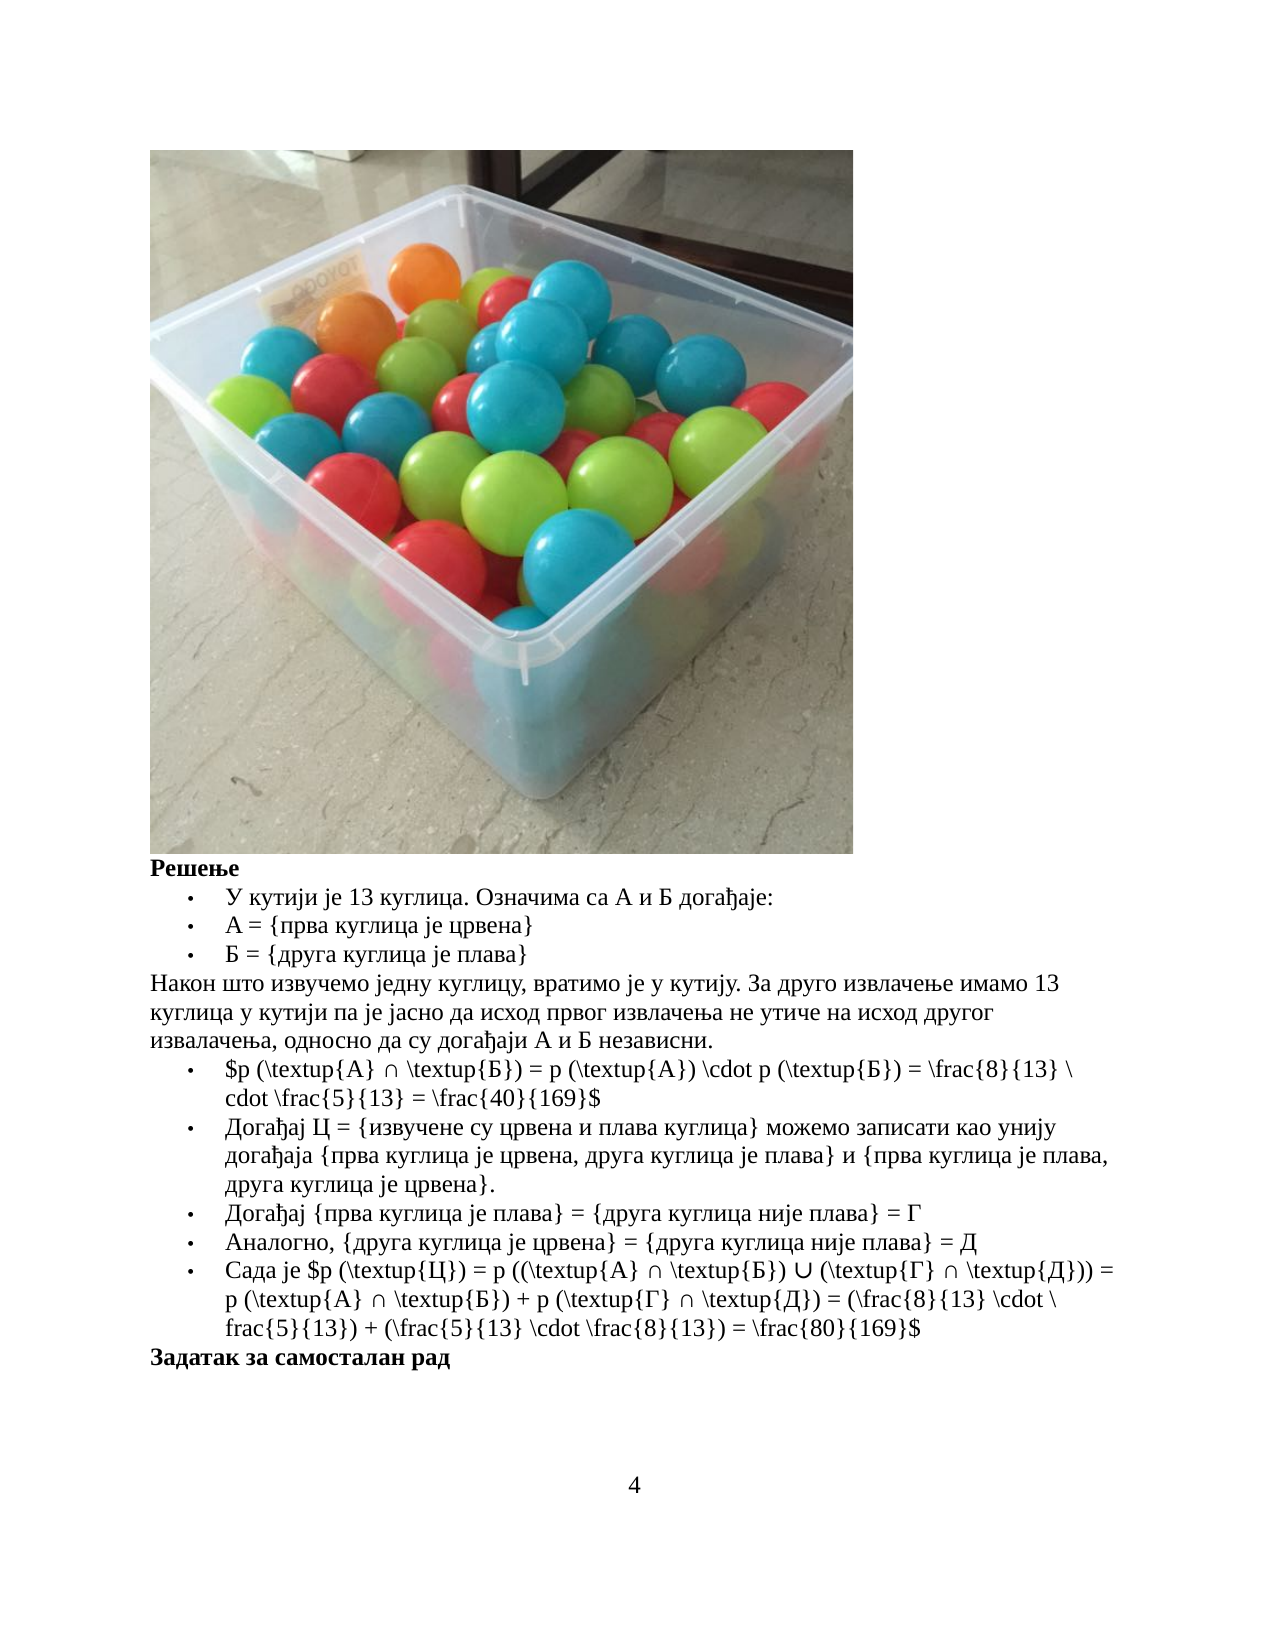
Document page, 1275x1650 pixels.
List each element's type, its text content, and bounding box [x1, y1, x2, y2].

text Задатак за самосталан рад [150, 1342, 1125, 1371]
list A = {прва куглица је црвена} [187, 911, 1125, 939]
list Аналогно, {друга куглица је црвена} = {друга куглица није плава} = Д [187, 1227, 1125, 1256]
list Б = {друга куглица је плава} [187, 939, 1125, 968]
text Решење [150, 853, 1125, 882]
list Сада је $p (\textup{Ц}) = p ((\textup{А} ∩ \textup{Б}) ∪ (\textup{Г} ∩ \textup{Д})) = p (\textup{А} ∩ \textup{Б}) + p (\textup{Г} ∩ \textup{Д}) = (\frac{8}{13} \cdot \frac{5}{13}) + (\frac{5}{13} \cdot \frac{8}{13}) = \frac{80}{169}$ [187, 1256, 1125, 1342]
list Догађај {прва куглица је плава} = {друга куглица није плава} = Г [187, 1198, 1125, 1227]
list У кутији је 13 куглица. Означима са А и Б догађаје: [187, 882, 1125, 911]
list Догађај Ц = {извучене су црвена и плава куглица} можемо записати као унију догађаја {прва куглица је црвена, друга куглица је плава} и {прва куглица је плава, друга куглица је црвена}. [187, 1112, 1125, 1198]
text Након што извучемо једну куглицу, вратимо је у кутију. За друго извлачење имамо 13 куглица у кутији па је јасно да исход првог извлачења не утиче на исход другог извалачења, односно да су догађаји А и Б независни. [150, 968, 1125, 1054]
picture [150, 150, 854, 854]
list $p (\textup{А} ∩ \textup{Б}) = p (\textup{А}) \cdot p (\textup{Б}) = \frac{8}{13} \cdot \frac{5}{13} = \frac{40}{169}$ [187, 1054, 1125, 1112]
